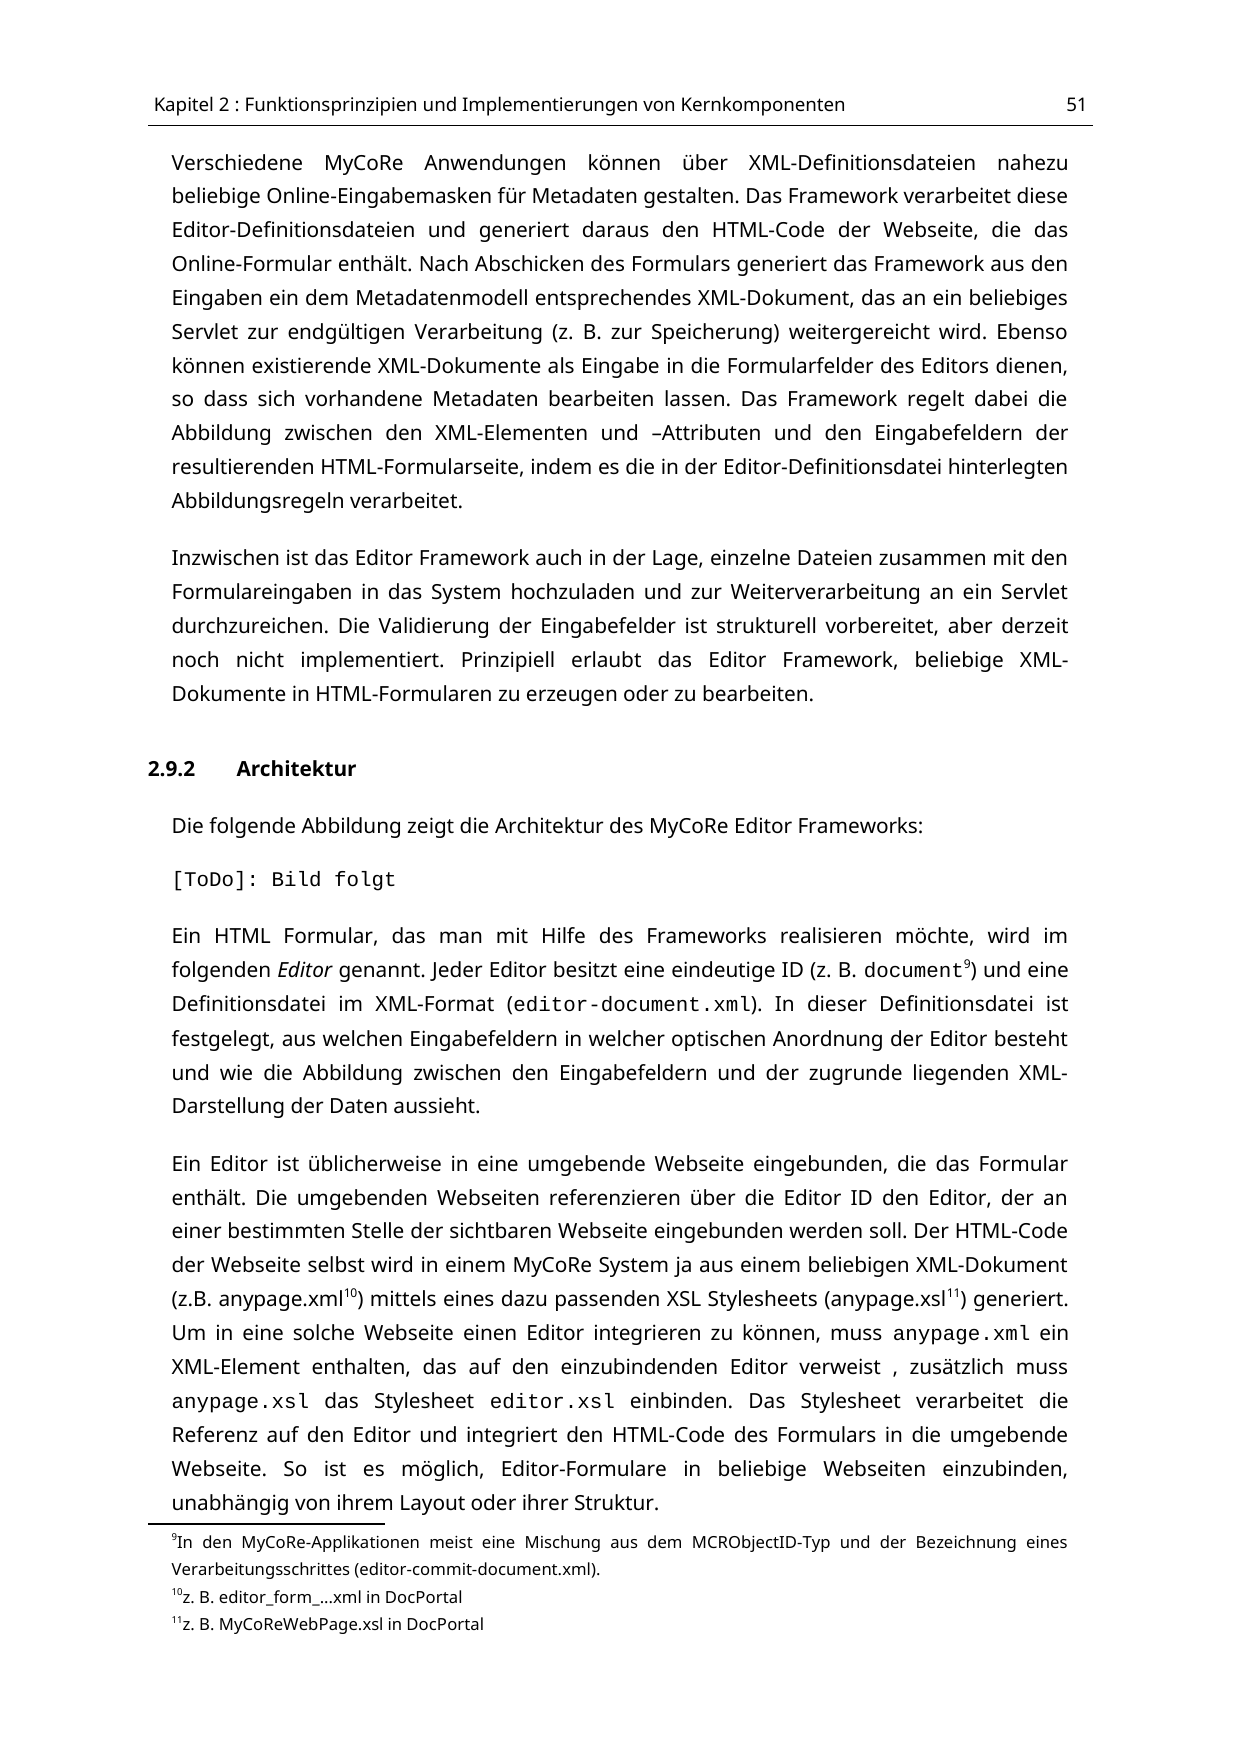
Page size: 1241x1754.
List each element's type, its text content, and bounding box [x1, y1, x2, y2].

text [ToDo]: Bild folgt [171, 869, 1069, 892]
text In den MyCoRe-Applikationen meist eine Mischung aus dem MCRObjectID-Typ und der Bezeichnung eines Verarbeitungsschrittes (editor-commit-document.xml). [171, 1530, 1069, 1581]
text Ein HTML Formular, das man mit Hilfe des Frameworks realisieren möchte, wird im folgenden Editor genannt. Jeder Editor besitzt eine eindeutige ID (z. B. document) und eine Definitionsdatei im XML-Format (editor-document.xml). In dieser Definitionsdatei ist festgelegt, aus welchen Eingabefeldern in welcher optischen Anordnung der Editor besteht und wie die Abbildung zwischen den Eingabefeldern und der zugrunde liegenden XML-Darstellung der Daten aussieht. [171, 922, 1069, 1120]
subtitle Architektur [148, 754, 1092, 782]
text Ein Editor ist üblicherweise in eine umgebende Webseite eingebunden, die das Formular enthält. Die umgebenden Webseiten referenzieren über die Editor ID den Editor, der an einer bestimmten Stelle der sichtbaren Webseite eingebunden werden soll. Der HTML-Code der Webseite selbst wird in einem MyCoRe System ja aus einem beliebigen XML-Dokument (z.B. anypage.xml) mittels eines dazu passenden XSL Stylesheets (anypage.xsl) generiert. Um in eine solche Webseite einen Editor integrieren zu können, muss anypage.xml ein XML-Element enthalten, das auf den einzubindenden Editor verweist , zusätzlich muss anypage.xsl das Stylesheet editor.xsl einbinden. Das Stylesheet verarbeitet die Referenz auf den Editor und integriert den HTML-Code des Formulars in die umgebende Webseite. So ist es möglich, Editor-Formulare in beliebige Webseiten einzubinden, unabhängig von ihrem Layout oder ihrer Struktur. [171, 1149, 1069, 1516]
text Inzwischen ist das Editor Framework auch in der Lage, einzelne Dateien zusammen mit den Formulareingaben in das System hochzuladen und zur Weiterverarbeitung an ein Servlet durchzureichen. Die Validierung der Eingabefelder ist strukturell vorbereitet, aber derzeit noch nicht implementiert. Prinzipiell erlaubt das Editor Framework, beliebige XML-Dokumente in HTML-Formularen zu erzeugen oder zu bearbeiten. [171, 543, 1069, 707]
text z. B. editor_form_...xml in DocPortal [171, 1585, 1069, 1608]
text z. B. MyCoReWebPage.xsl in DocPortal [171, 1613, 1069, 1636]
text Verschiedene MyCoRe Anwendungen können über XML-Definitionsdateien nahezu beliebige Online-Eingabemasken für Metadaten gestalten. Das Framework verarbeitet diese Editor-Definitionsdateien und generiert daraus den HTML-Code der Webseite, die das Online-Formular enthält. Nach Abschicken des Formulars generiert das Framework aus den Eingaben ein dem Metadatenmodell entsprechendes XML-Dokument, das an ein beliebiges Servlet zur endgültigen Verarbeitung (z. B. zur Speicherung) weitergereicht wird. Ebenso können existierende XML-Dokumente als Eingabe in die Formularfelder des Editors dienen, so dass sich vorhandene Metadaten bearbeiten lassen. Das Framework regelt dabei die Abbildung zwischen den XML-Elementen und –Attributen und den Eingabefeldern der resultierenden HTML-Formularseite, indem es die in der Editor-Definitionsdatei hinterlegten Abbildungsregeln verarbeitet. [171, 148, 1069, 514]
text Die folgende Abbildung zeigt die Architektur des MyCoRe Editor Frameworks: [171, 811, 1069, 840]
